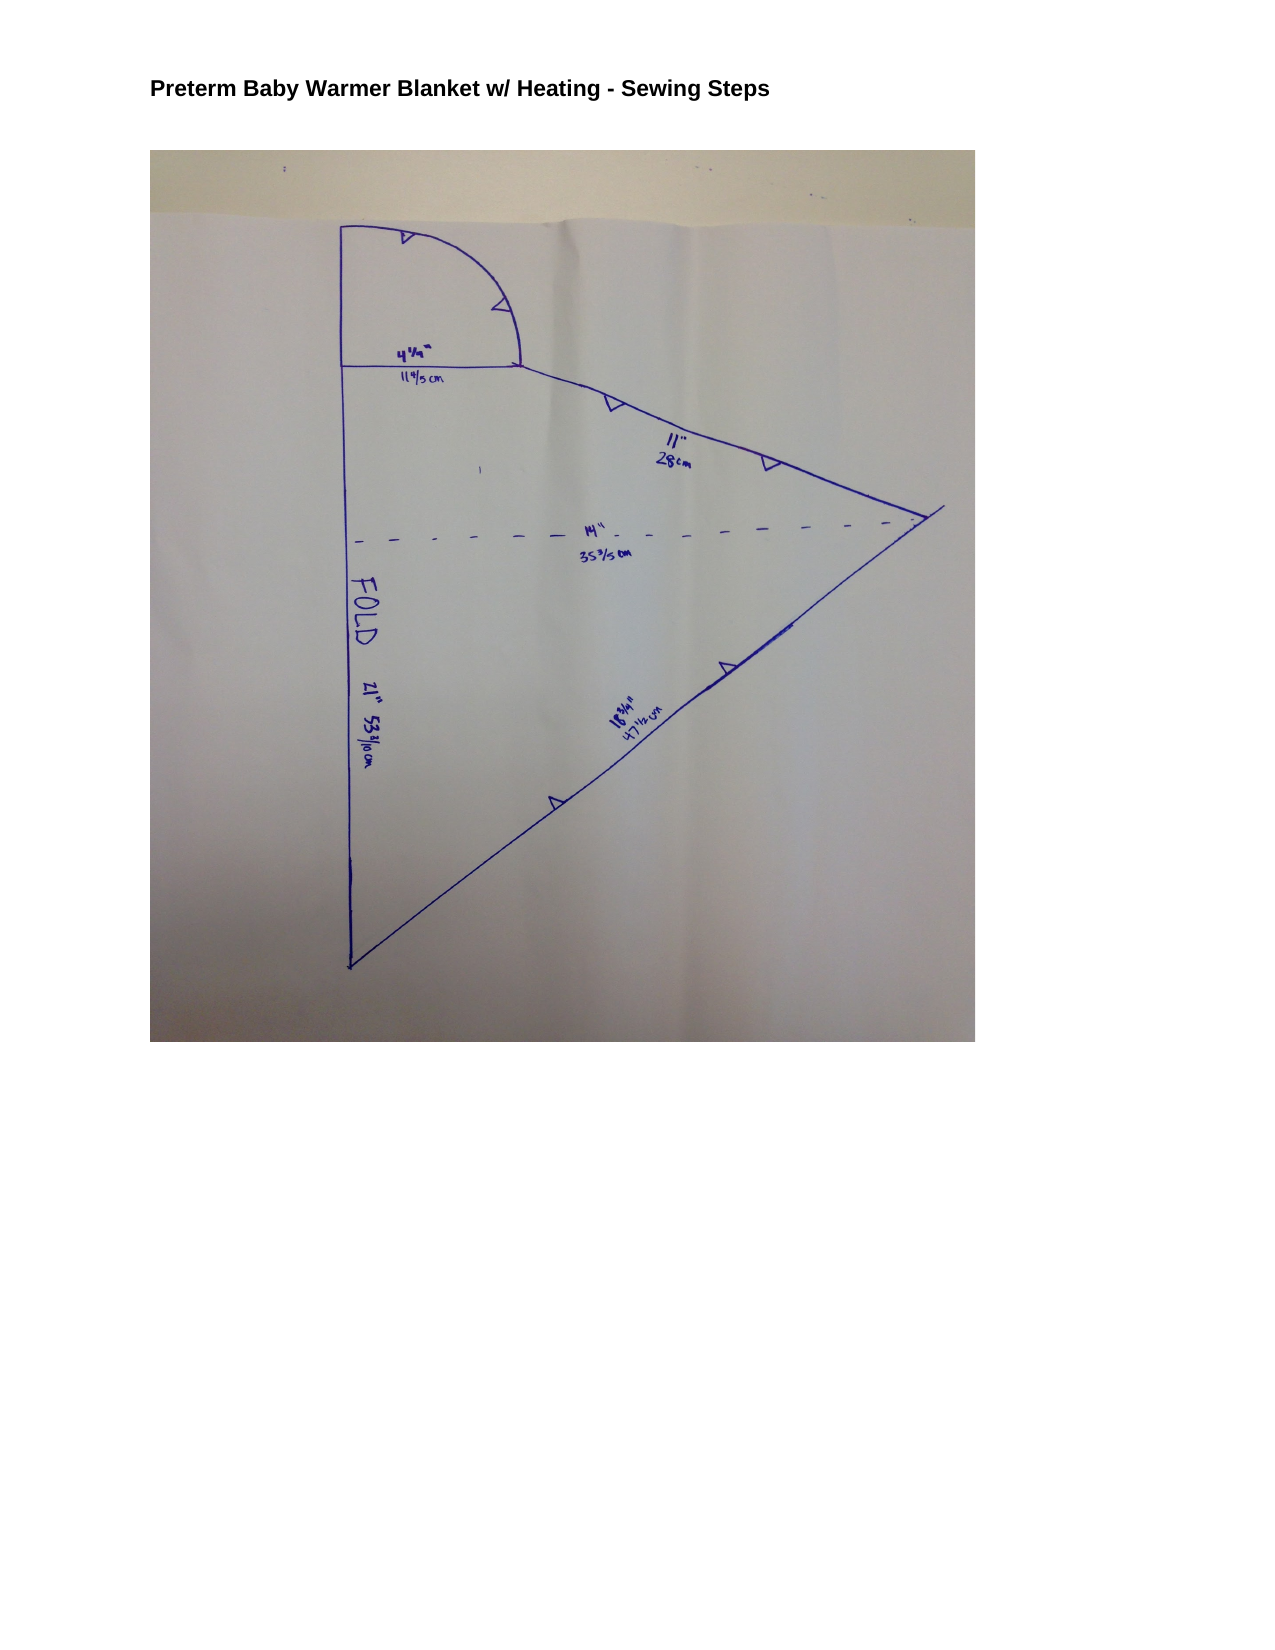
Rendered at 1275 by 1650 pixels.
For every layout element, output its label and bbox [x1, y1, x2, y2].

picture [150, 150, 976, 1042]
